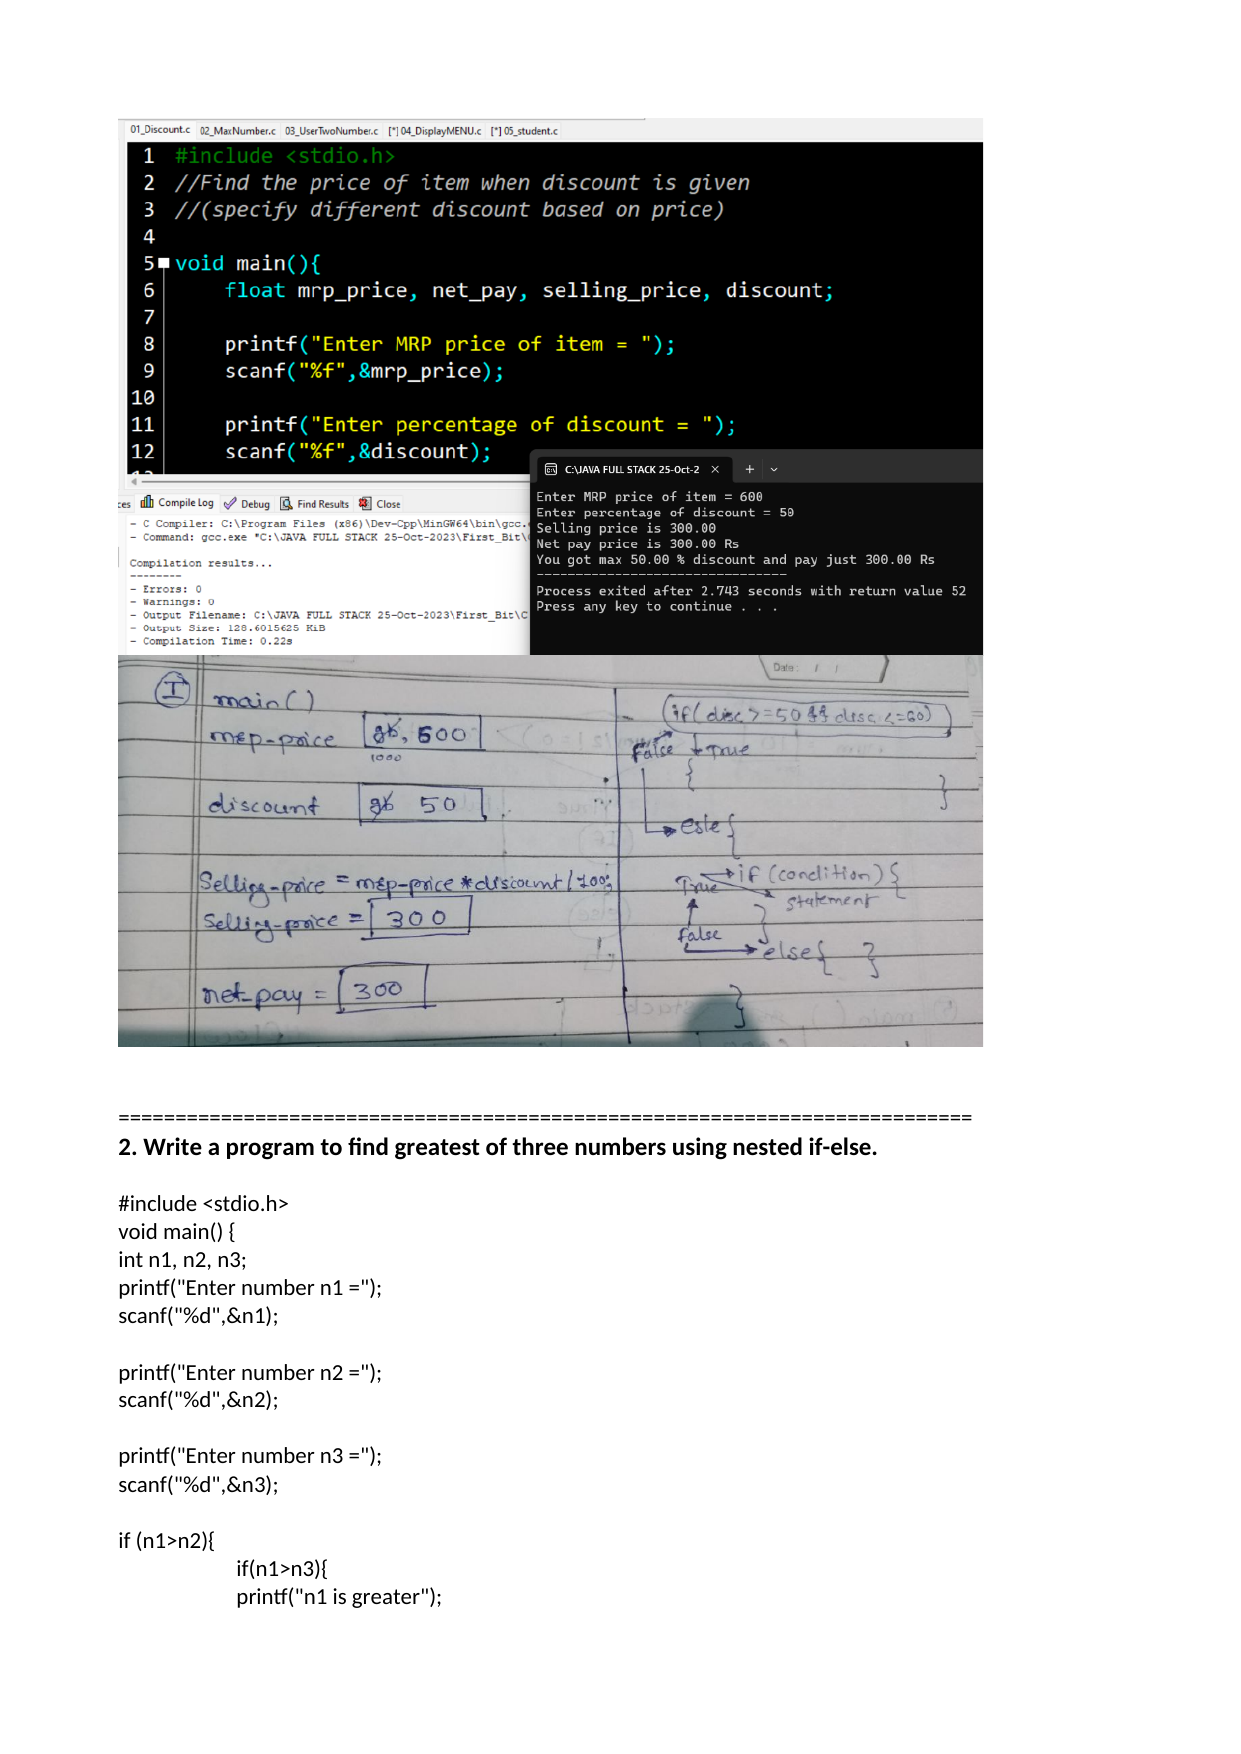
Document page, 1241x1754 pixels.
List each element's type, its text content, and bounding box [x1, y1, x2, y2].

text printf("Enter number n3 ="); [118, 1442, 1122, 1470]
text scanf("%d",&n3); [118, 1470, 1122, 1498]
text void main() { [118, 1217, 1122, 1246]
text scanf("%d",&n1); [118, 1302, 1122, 1329]
text printf("Enter number n2 ="); [118, 1358, 1122, 1386]
text =========================================================================== [118, 1103, 1122, 1131]
text #include <stdio.h> [118, 1189, 1122, 1217]
text printf("Enter number n1 ="); [118, 1273, 1122, 1302]
text if (n1>n2){ [118, 1526, 1122, 1554]
text int n1, n2, n3; [118, 1246, 1122, 1273]
text scanf("%d",&n2); [118, 1386, 1122, 1414]
text if(n1>n3){ [118, 1554, 1122, 1582]
text 2. Write a program to find greatest of three numbers using nested if-else. [118, 1131, 1122, 1161]
text printf("n1 is greater"); [118, 1582, 1122, 1610]
